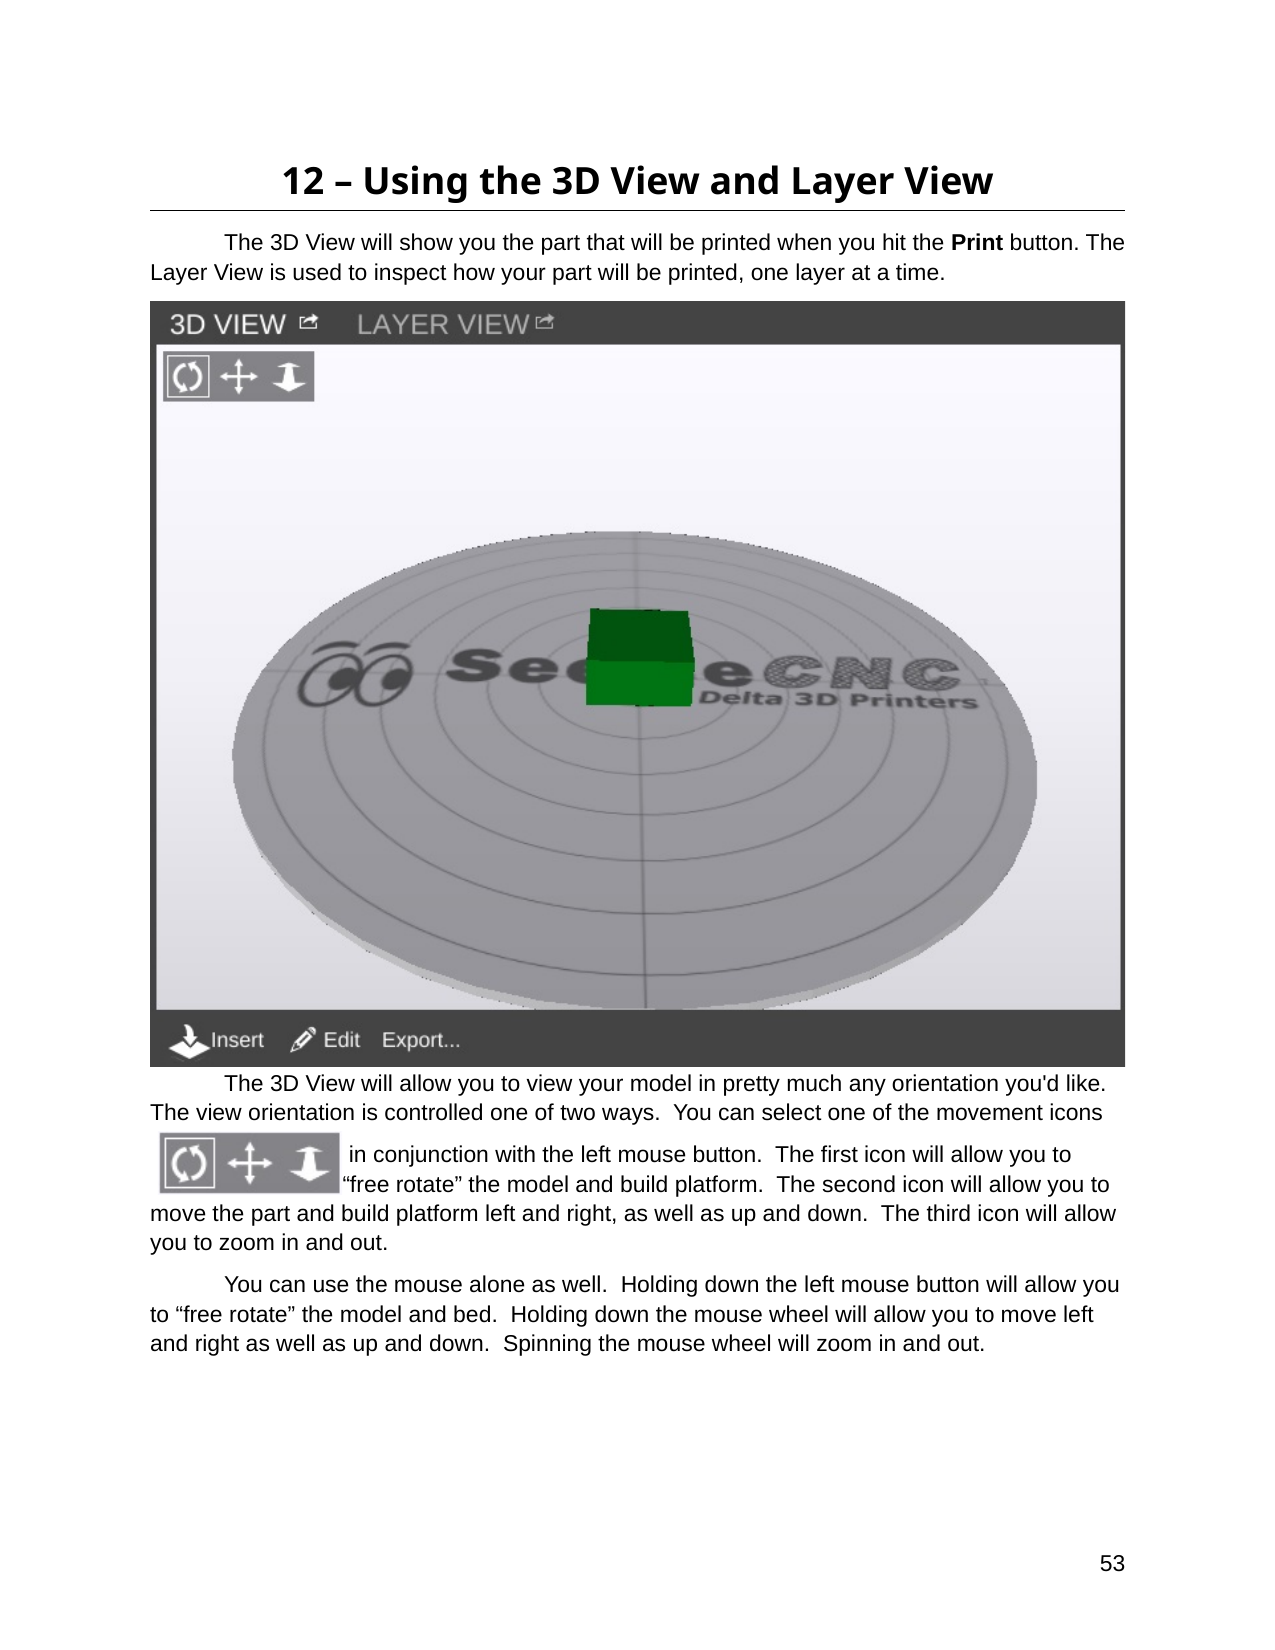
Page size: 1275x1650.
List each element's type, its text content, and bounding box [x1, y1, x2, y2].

text The 3D View will allow you to view your model in pretty much any orientation you'd like. The view orientation is controlled one of two ways. You can select one of the movement icons [150, 1067, 1125, 1126]
picture [150, 301, 1125, 1067]
text You can use the mouse alone as well. Holding down the left mouse button will allow you to “free rotate” the model and bed. Holding down the mouse wheel will allow you to move left and right as well as up and down. Spinning the mouse wheel will zoom in and out. [150, 1272, 1125, 1356]
text The 3D View will show you the part that will be printed when you hit the Print button. The Layer View is used to inspect how your part will be printed, one layer at a time. [150, 230, 1125, 285]
subtitle 12 – Using the 3D View and Layer View [150, 150, 1125, 210]
picture [157, 1131, 343, 1195]
text in conjunction with the left mouse button. The first icon will allow you to “free rotate” the model and build platform. The second icon will allow you to move the part and build platform left and right, as well as up and down. The third icon will allow you to zoom in and out. [150, 1142, 1125, 1256]
